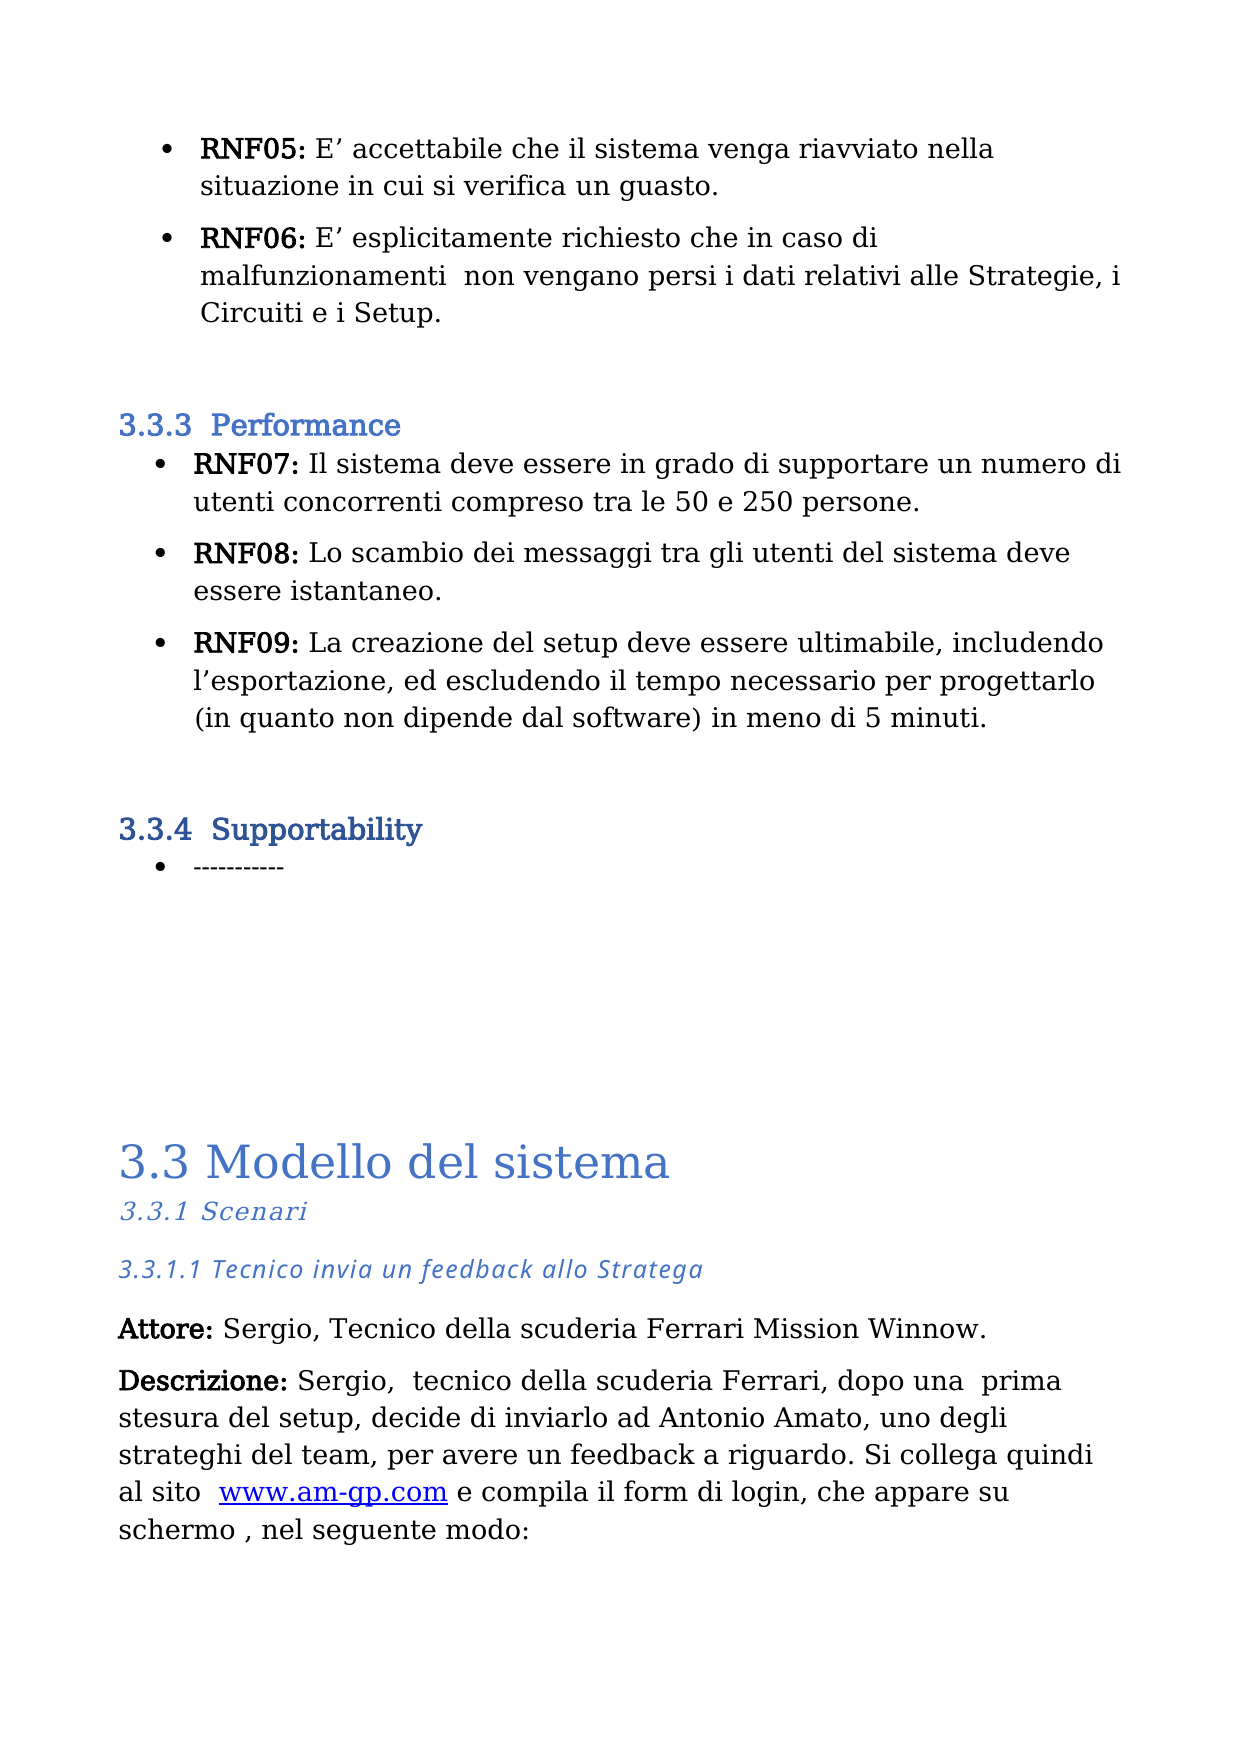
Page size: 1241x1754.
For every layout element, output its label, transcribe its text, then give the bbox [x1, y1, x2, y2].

list RNF09: La creazione del setup deve essere ultimabile, includendo l’esportazione, ed escludendo il tempo necessario per progettarlo (in quanto non dipende dal software) in meno di 5 minuti. [156, 625, 1122, 733]
list RNF05: E’ accettabile che il sistema venga riavviato nella situazione in cui si verifica un guasto. [162, 131, 1122, 201]
subtitle 3.3.4 Supportability [118, 810, 1122, 845]
subtitle 3.3 Modello del sistema [118, 1133, 1122, 1188]
list RNF08: Lo scambio dei messaggi tra gli utenti del sistema deve essere istantaneo. [156, 536, 1122, 606]
subtitle 3.3.3 Performance [118, 406, 1122, 441]
text Attore: Sergio, Tecnico della scuderia Ferrari Mission Winnow. [118, 1311, 1122, 1344]
list RNF06: E’ esplicitamente richiesto che in caso di malfunzionamenti non vengano persi i dati relativi alle Strategie, i Circuiti e i Setup. [162, 221, 1122, 328]
text Descrizione: Sergio, tecnico della scuderia Ferrari, dopo una prima stesura del setup, decide di inviarlo ad Antonio Amato, uno degli strateghi del team, per avere un feedback a riguardo. Si collega quindi al sito www.am-gp.com e compila il form di login, che appare su schermo , nel seguente modo: [118, 1363, 1122, 1545]
list ----------- [156, 851, 1122, 883]
subtitle 3.3.1 Scenari [118, 1196, 1122, 1226]
subtitle 3.3.1.1 Tecnico invia un feedback allo Stratega [118, 1251, 1122, 1285]
list RNF07: Il sistema deve essere in grado di supportare un numero di utenti concorrenti compreso tra le 50 e 250 persone. [156, 446, 1122, 517]
